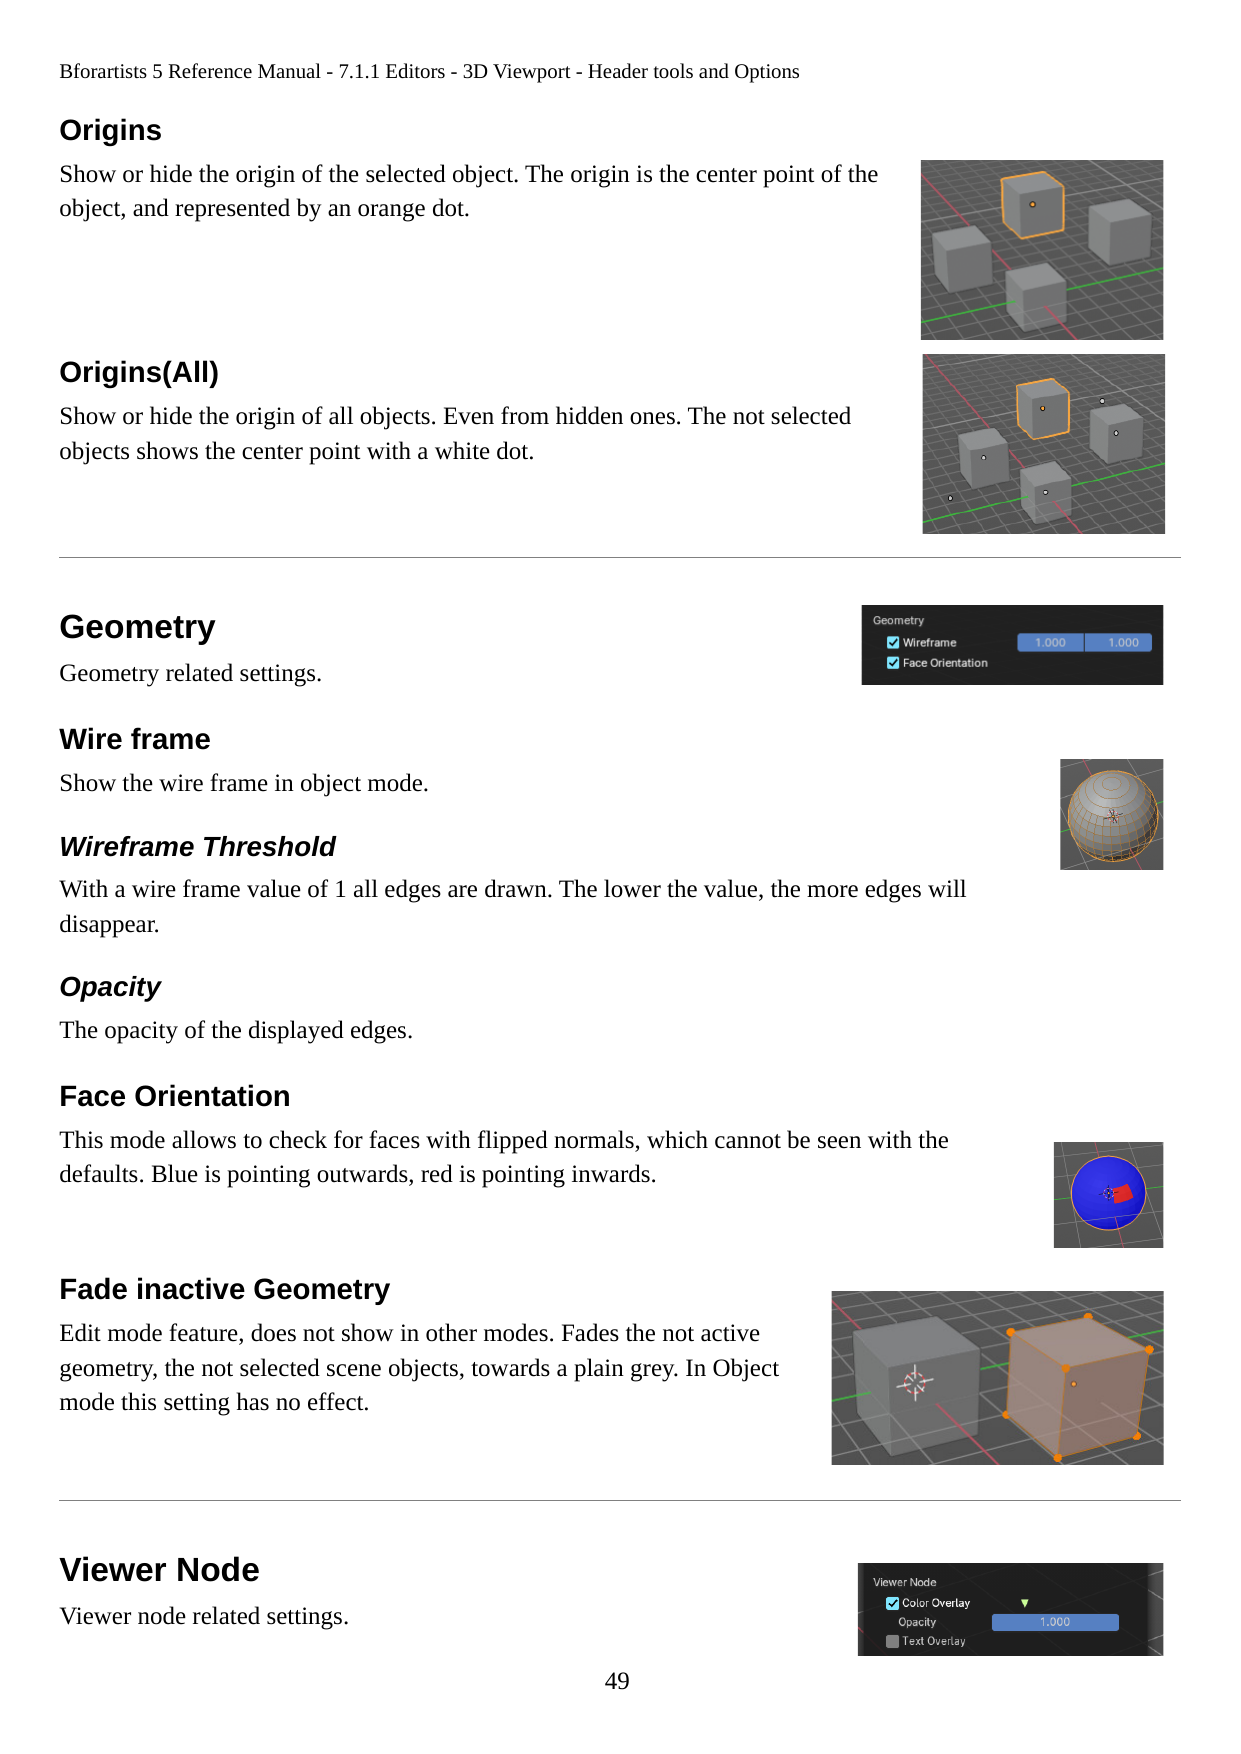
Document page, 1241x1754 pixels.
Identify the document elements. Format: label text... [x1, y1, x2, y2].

text Show or hide the origin of all objects. Even from hidden ones. The not selected objects shows the center point with a white dot. [59, 401, 922, 464]
picture [831, 1291, 1164, 1465]
subtitle Geometry [59, 607, 861, 646]
subtitle Viewer Node [59, 1550, 1181, 1589]
text Edit mode feature, does not show in other modes. Fades the not active geometry, the not selected scene objects, towards a plain grey. In Object mode this setting has no effect. [59, 1318, 831, 1416]
subtitle [1166, 355, 1181, 389]
text Show or hide the origin of the selected object. The origin is the center point of the object, and represented by an orange dot. [59, 159, 1181, 222]
subtitle Origins(All) [59, 355, 922, 389]
subtitle Wireframe Threshold [59, 830, 1060, 862]
text Viewer node related settings. [59, 1601, 857, 1630]
subtitle Fade inactive Geometry [59, 1272, 1181, 1306]
picture [857, 1563, 1164, 1656]
picture [1060, 759, 1164, 870]
picture [922, 354, 1166, 534]
text Geometry related settings. [59, 658, 1181, 687]
subtitle Face Orientation [59, 1078, 1181, 1112]
text Show the wire frame in object mode. [59, 768, 1060, 797]
text This mode allows to check for faces with flipped normals, which cannot be seen with the defaults. Blue is pointing outwards, red is pointing inwards. [59, 1125, 1181, 1188]
subtitle Origins [59, 113, 1181, 146]
picture [920, 160, 1164, 340]
text The opacity of the displayed edges. [59, 1015, 1181, 1043]
picture [861, 605, 1164, 685]
subtitle [1164, 830, 1181, 862]
subtitle Opacity [59, 970, 1181, 1002]
picture [1053, 1142, 1164, 1248]
subtitle [1164, 607, 1181, 646]
text With a wire frame value of 1 all edges are drawn. The lower the value, the more edges will disappear. [59, 874, 1181, 938]
subtitle Wire frame [59, 722, 1181, 756]
